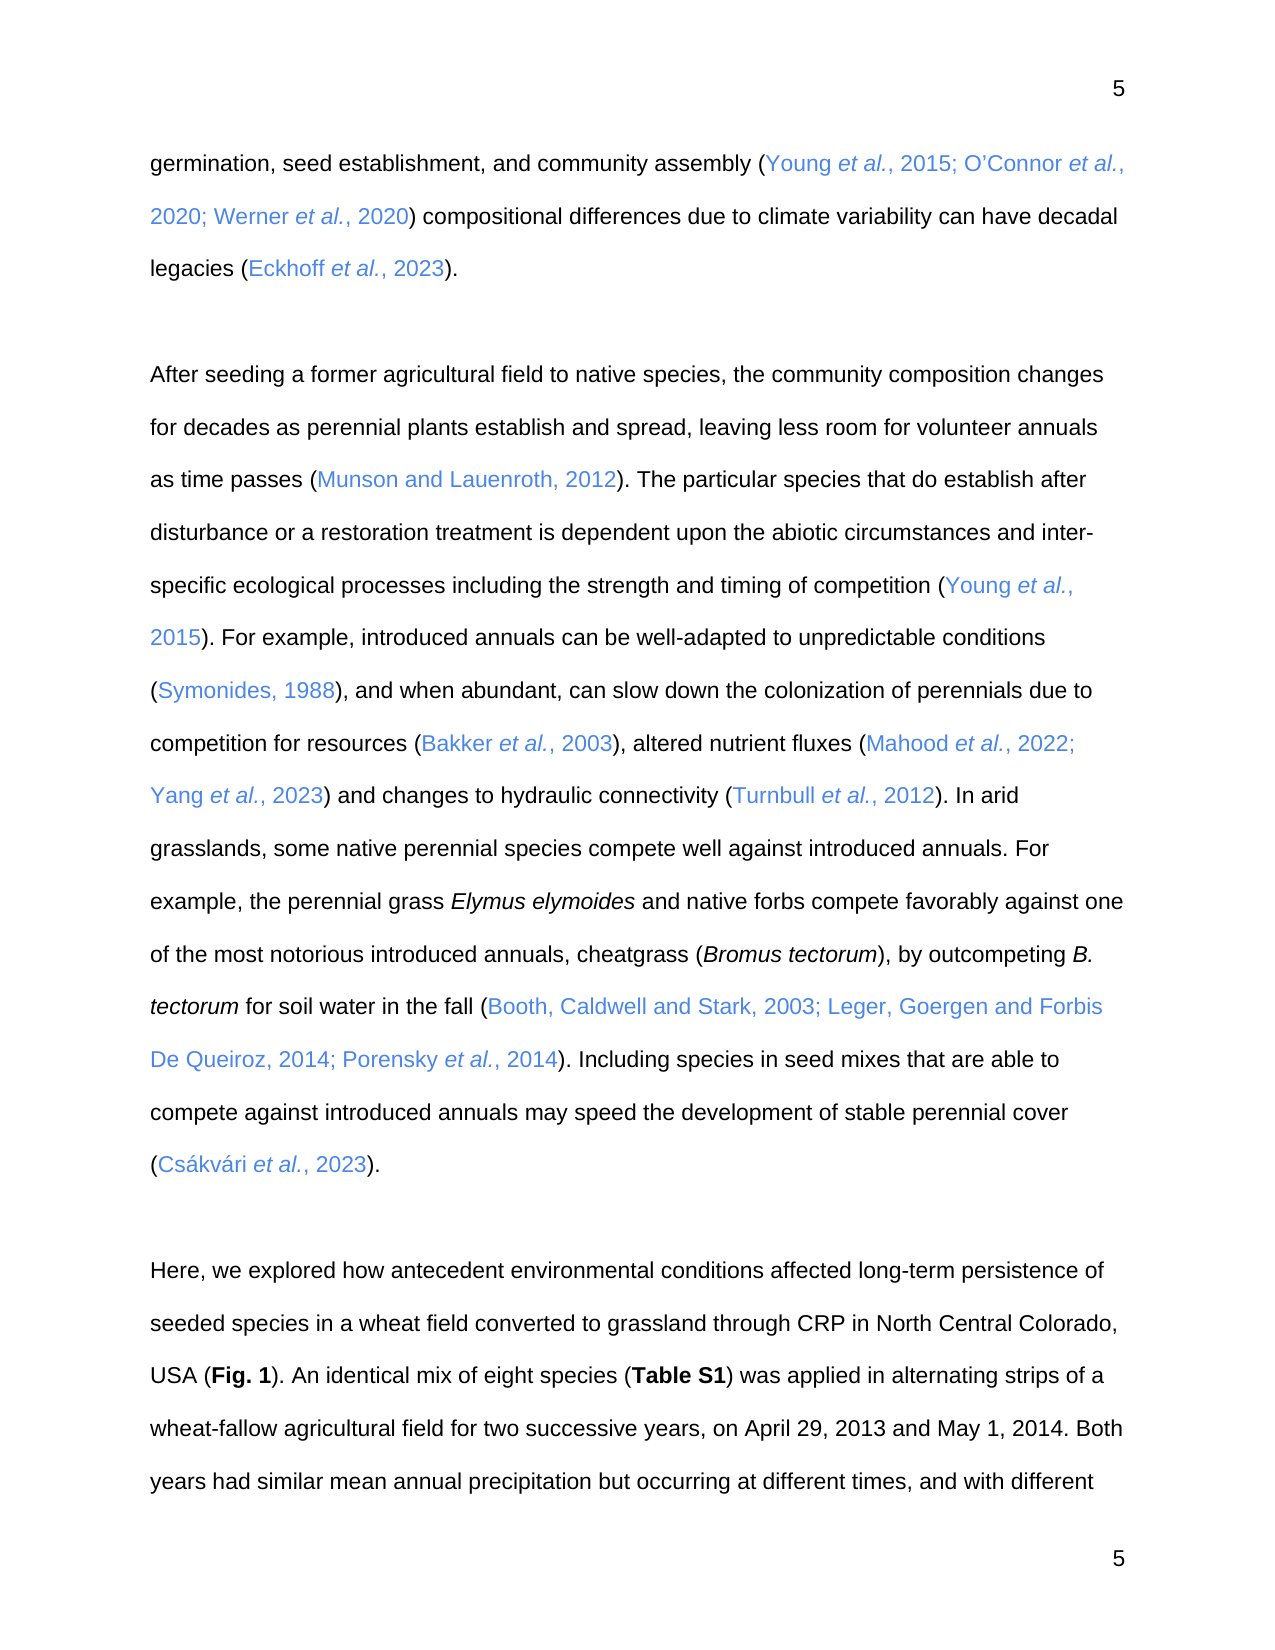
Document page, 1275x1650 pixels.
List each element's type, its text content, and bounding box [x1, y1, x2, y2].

text germination, seed establishment, and community assembly (Young et al., 2015; O’Connor et al., 2020; Werner et al., 2020) compositional differences due to climate variability can have decadal legacies (Eckhoff et al., 2023). [150, 150, 1125, 282]
text After seeding a former agricultural field to native species, the community composition changes for decades as perennial plants establish and spread, leaving less room for volunteer annuals as time passes (Munson and Lauenroth, 2012). The particular species that do establish after disturbance or a restoration treatment is dependent upon the abiotic circumstances and inter-specific ecological processes including the strength and timing of competition (Young et al., 2015). For example, introduced annuals can be well-adapted to unpredictable conditions (Symonides, 1988), and when abundant, can slow down the colonization of perennials due to competition for resources (Bakker et al., 2003), altered nutrient fluxes (Mahood et al., 2022; Yang et al., 2023) and changes to hydraulic connectivity (Turnbull et al., 2012). In arid grasslands, some native perennial species compete well against introduced annuals. For example, the perennial grass Elymus elymoides and native forbs compete favorably against one of the most notorious introduced annuals, cheatgrass (Bromus tectorum), by outcompeting B. tectorum for soil water in the fall (Booth, Caldwell and Stark, 2003; Leger, Goergen and Forbis De Queiroz, 2014; Porensky et al., 2014). Including species in seed mixes that are able to compete against introduced annuals may speed the development of stable perennial cover (Csákvári et al., 2023). [150, 361, 1125, 1178]
text Here, we explored how antecedent environmental conditions affected long-term persistence of seeded species in a wheat field converted to grassland through CRP in North Central Colorado, USA (Fig. 1). An identical mix of eight species (Table S1) was applied in alternating strips of a wheat-fallow agricultural field for two successive years, on April 29, 2013 and May 1, 2014. Both years had similar mean annual precipitation but occurring at different times, and with different [150, 1257, 1125, 1494]
